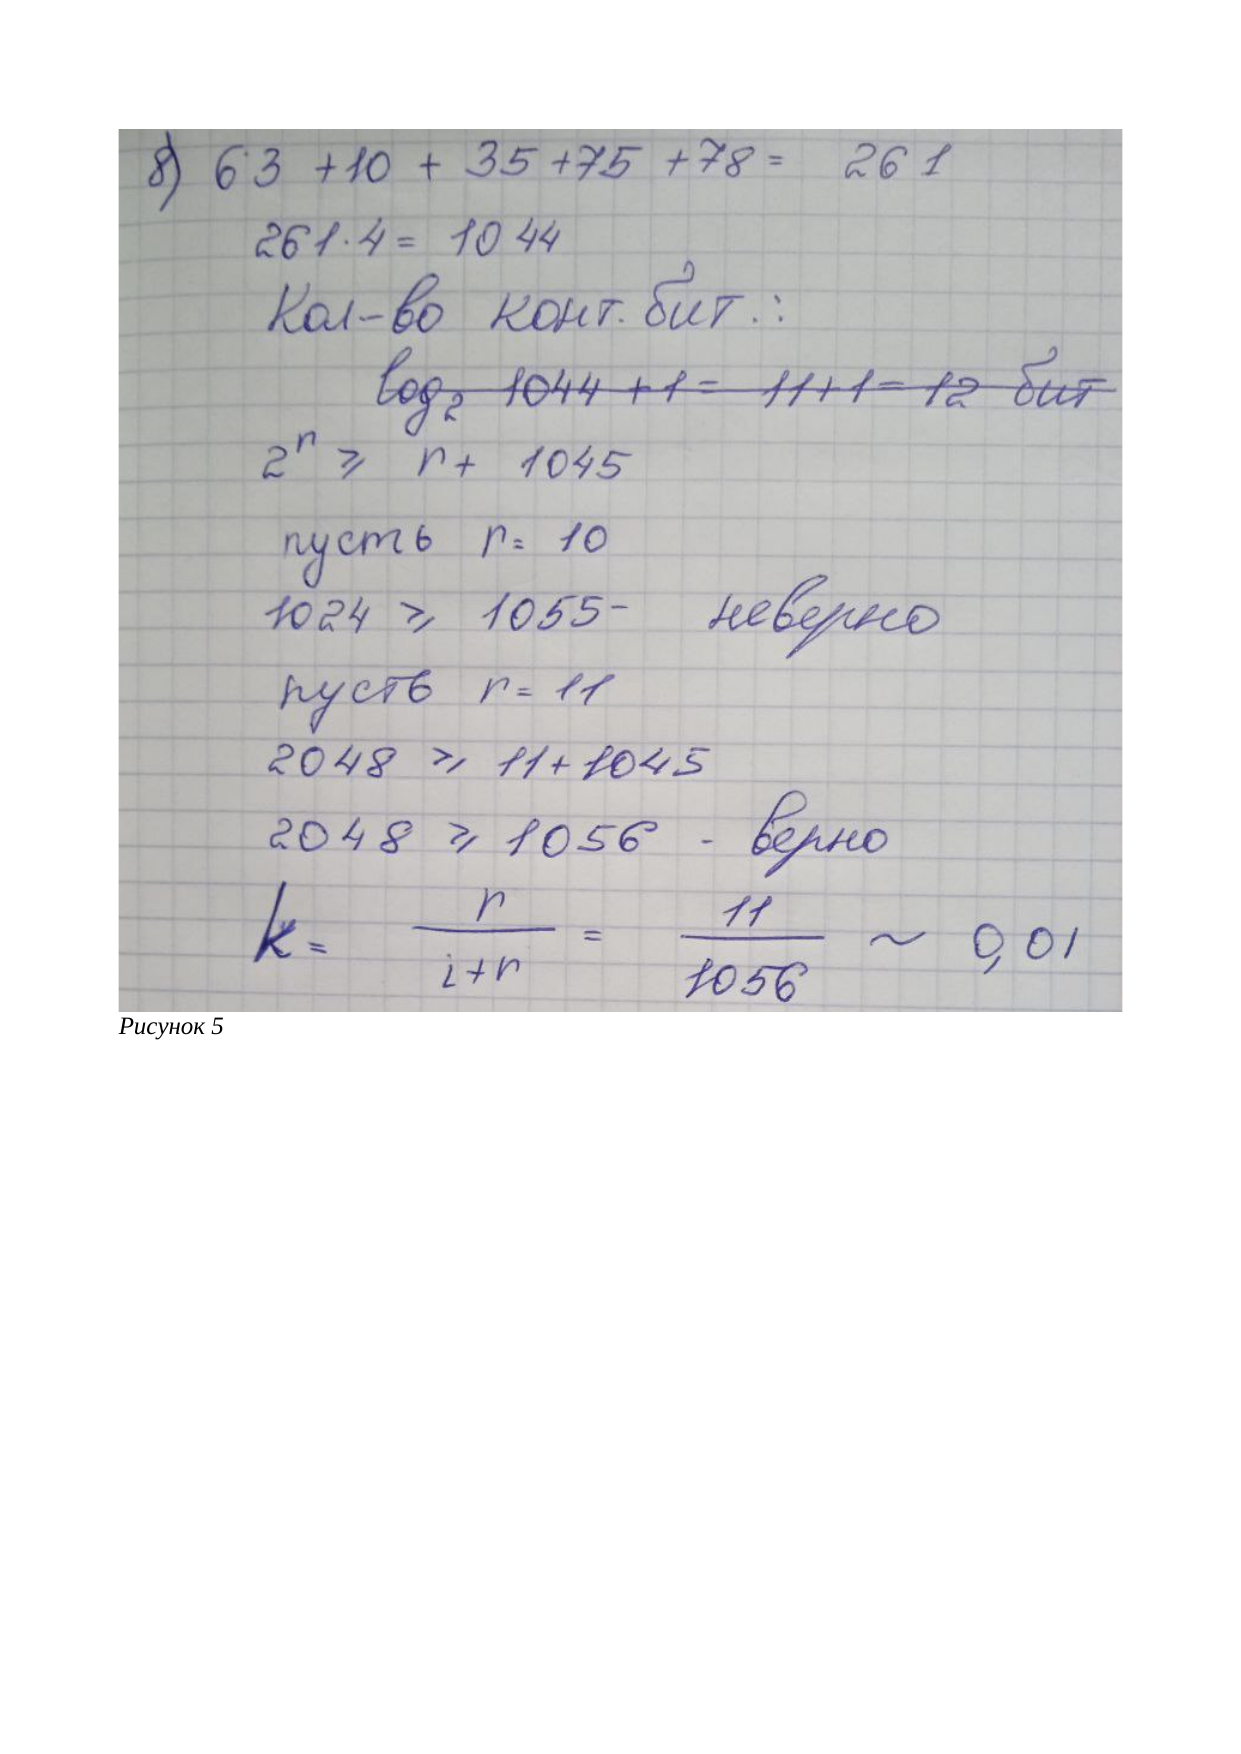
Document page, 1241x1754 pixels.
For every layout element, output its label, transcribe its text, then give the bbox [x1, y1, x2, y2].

text Рисунок 5 [118, 1012, 1122, 1040]
